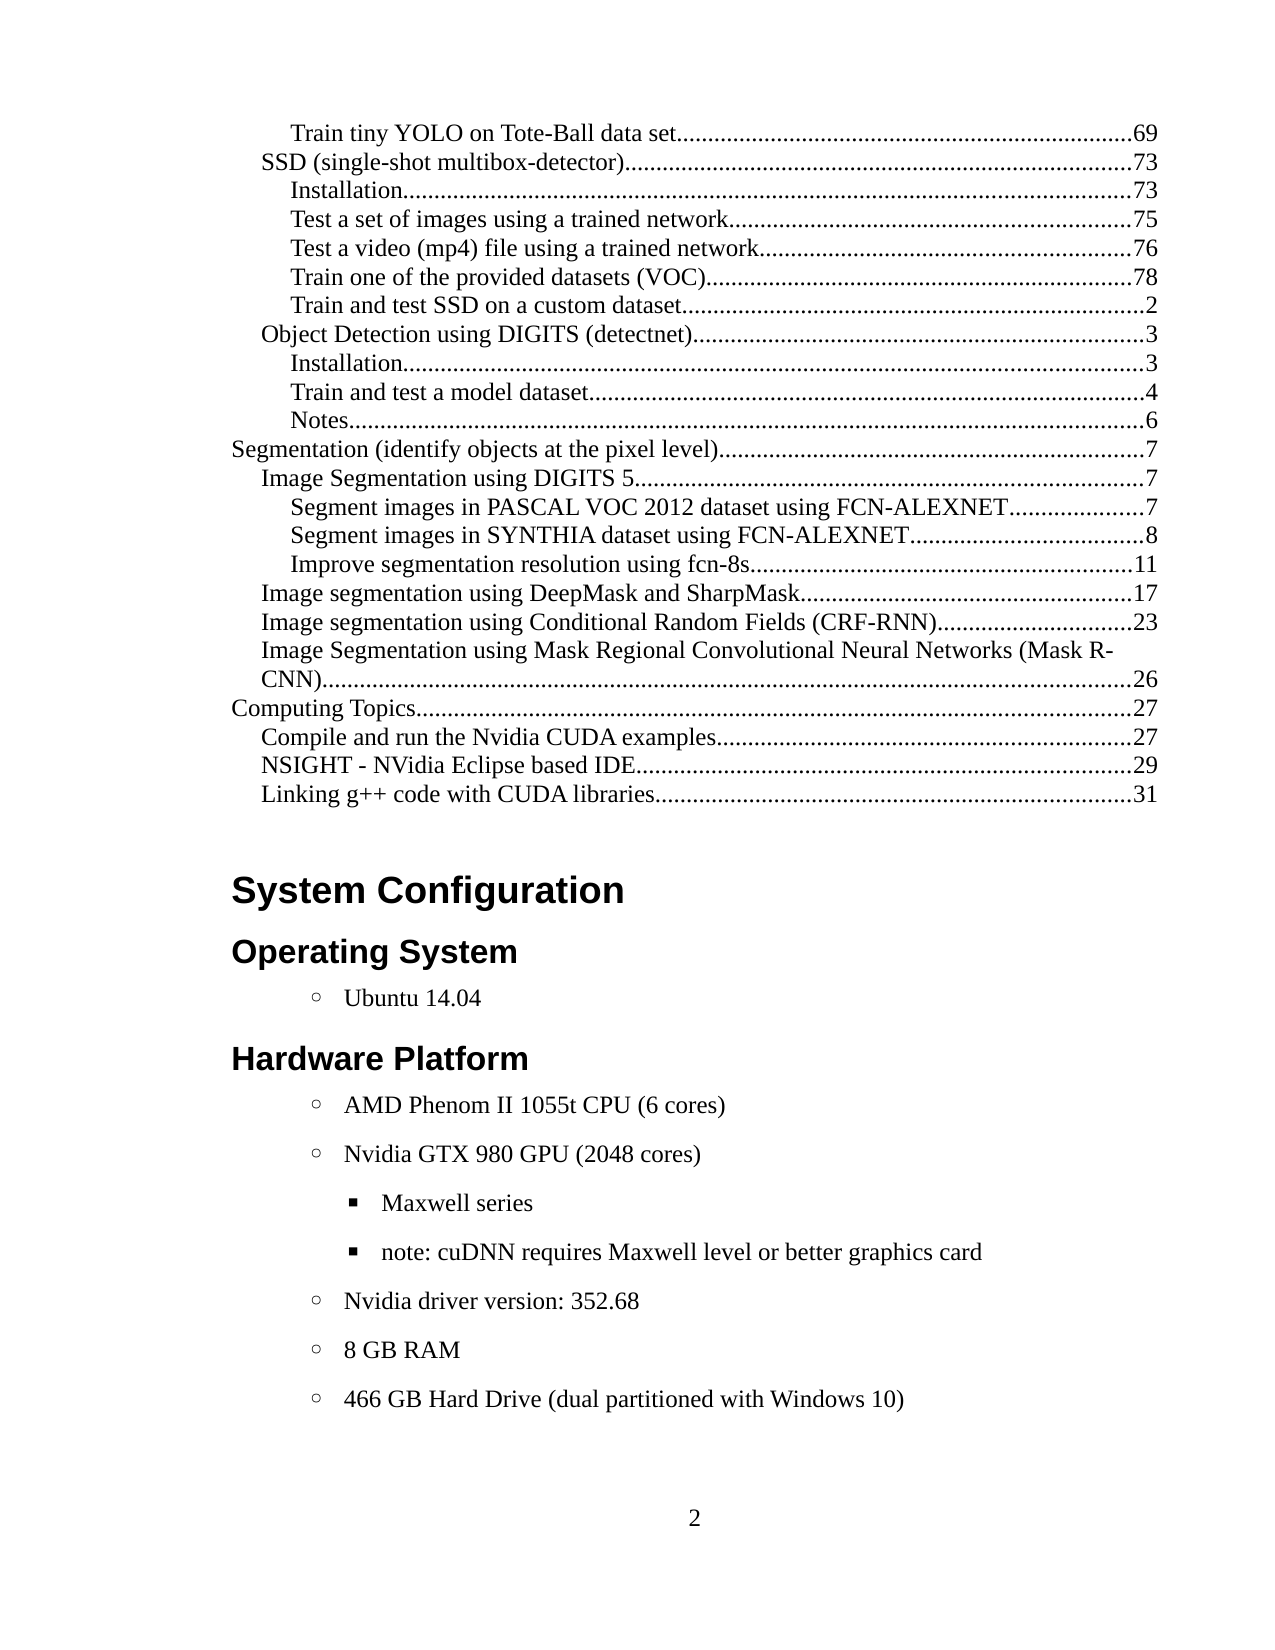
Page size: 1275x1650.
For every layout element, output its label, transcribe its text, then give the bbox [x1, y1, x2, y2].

text Notes 6 [290, 406, 1158, 434]
text Train tiny YOLO on Tote-Ball data set 69 [290, 118, 1158, 147]
text Improve segmentation resolution using fcn-8s 11 [290, 549, 1158, 578]
subtitle Operating System [231, 932, 1158, 971]
text Train one of the provided datasets (VOC) 78 [290, 262, 1158, 291]
list 8 GB RAM [306, 1335, 1158, 1364]
list note: cuDNN requires Maxwell level or better graphics card [344, 1237, 1158, 1266]
text Installation 3 [290, 348, 1158, 377]
text Image Segmentation using Mask Regional Convolutional Neural Networks (Mask R-CNN) 26 [261, 636, 1158, 693]
list Maxwell series [344, 1188, 1158, 1217]
text Object Detection using DIGITS (detectnet) 3 [261, 319, 1158, 348]
text Image Segmentation using DIGITS 5 7 [261, 463, 1158, 492]
text Linking g++ code with CUDA libraries 31 [261, 779, 1158, 808]
list AMD Phenom II 1055t CPU (6 cores) [306, 1090, 1158, 1118]
subtitle Hardware Platform [231, 1038, 1158, 1077]
text Test a set of images using a trained network 75 [290, 204, 1158, 233]
list 466 GB Hard Drive (dual partitioned with Windows 10) [306, 1384, 1158, 1413]
text Train and test SSD on a custom dataset 2 [290, 291, 1158, 319]
text Image segmentation using Conditional Random Fields (CRF-RNN) 23 [261, 607, 1158, 636]
list Nvidia driver version: 352.68 [306, 1286, 1158, 1315]
text Train and test a model dataset 4 [290, 377, 1158, 406]
list Nvidia GTX 980 GPU (2048 cores) [306, 1139, 1158, 1167]
text Compile and run the Nvidia CUDA examples 27 [261, 722, 1158, 751]
text SSD (single-shot multibox-detector) 73 [261, 147, 1158, 176]
text Segment images in PASCAL VOC 2012 dataset using FCN-ALEXNET 7 [290, 492, 1158, 521]
text Installation 73 [290, 176, 1158, 204]
text Segment images in SYNTHIA dataset using FCN-ALEXNET 8 [290, 521, 1158, 549]
text NSIGHT - NVidia Eclipse based IDE 29 [261, 751, 1158, 779]
text Computing Topics 27 [231, 693, 1158, 722]
text Image segmentation using DeepMask and SharpMask 17 [261, 578, 1158, 607]
subtitle System Configuration [231, 868, 1158, 911]
text Segmentation (identify objects at the pixel level) 7 [231, 434, 1158, 463]
list Ubuntu 14.04 [306, 983, 1158, 1012]
text Test a video (mp4) file using a trained network 76 [290, 233, 1158, 262]
